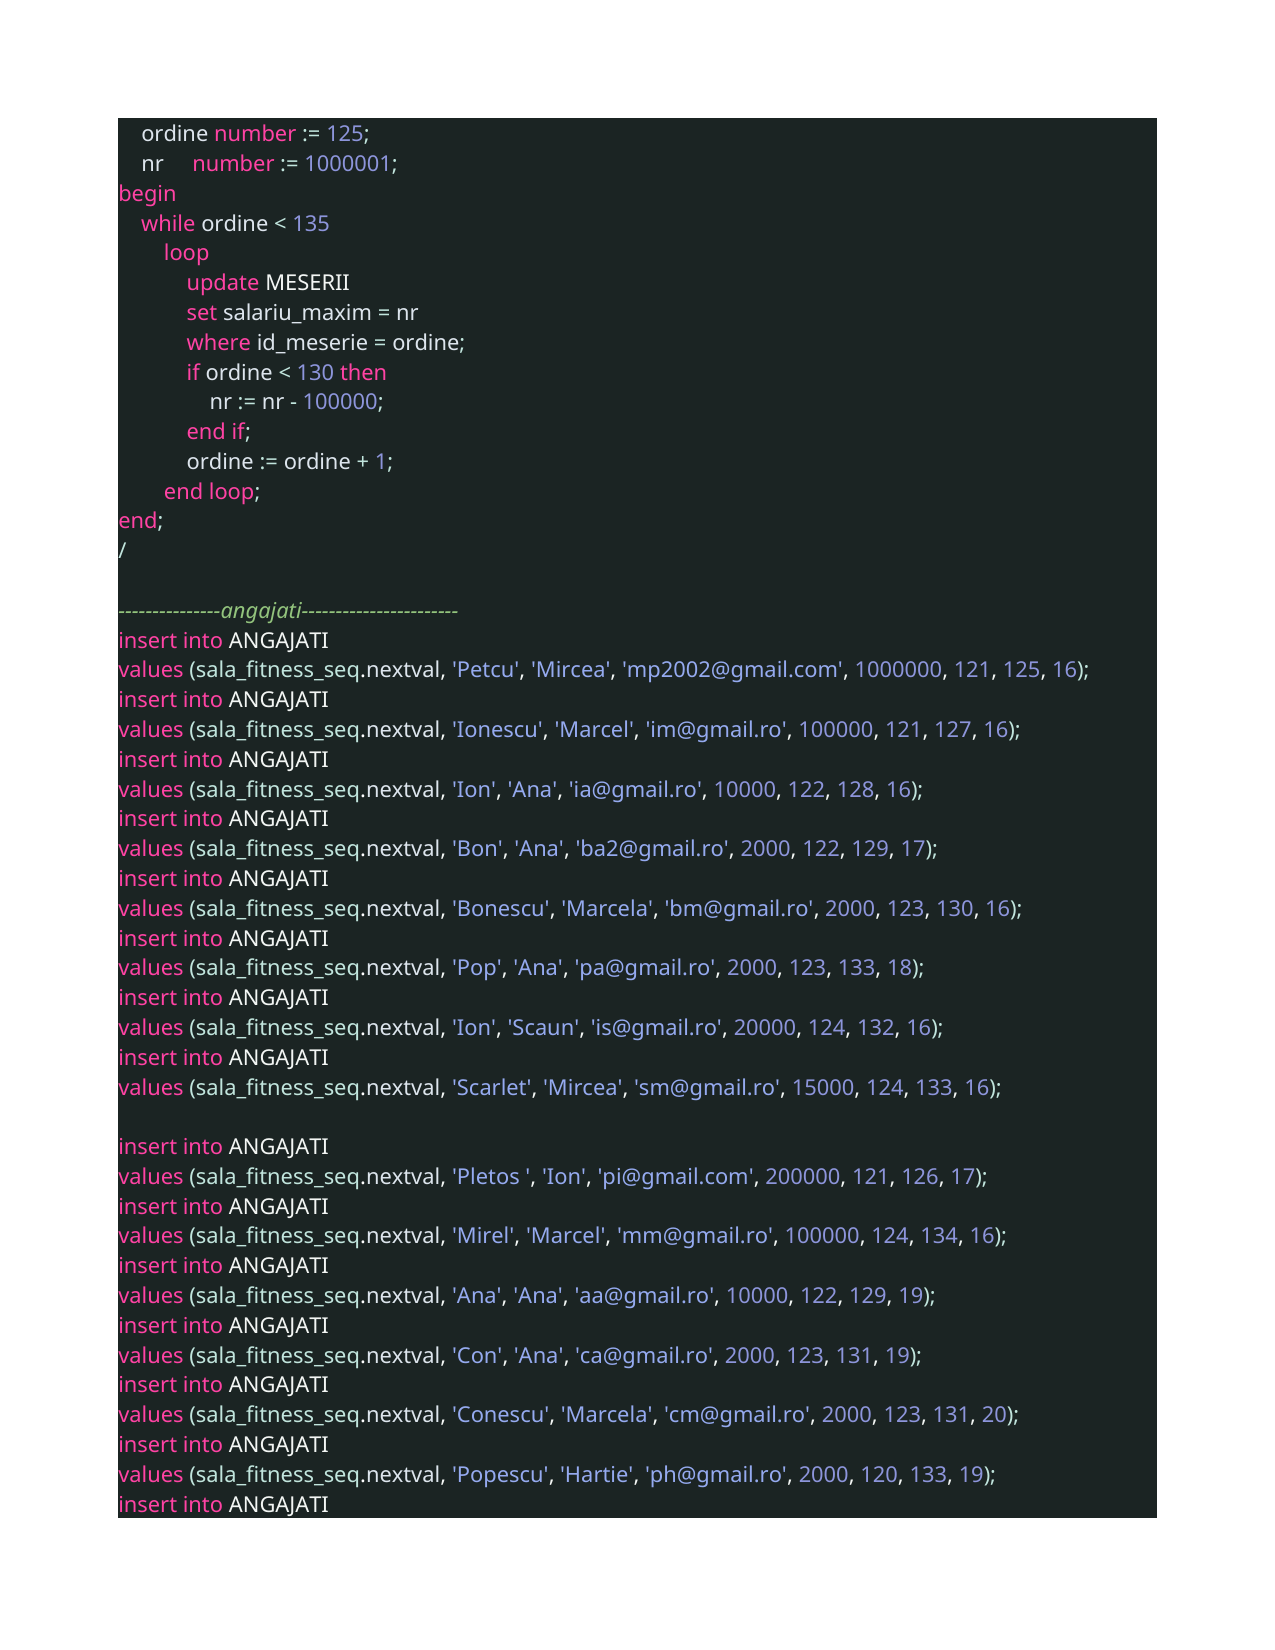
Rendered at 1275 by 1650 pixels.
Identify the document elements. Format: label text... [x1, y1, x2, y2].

text ordine number := 125; nr number := 1000001; begin while ordine < 135 loop update MESERII set salariu_maxim = nr where id_meserie = ordine; if ordine < 130 then nr := nr - 100000; end if; ordine := ordine + 1; end loop; end; / ---------------angajati----------------------- insert into ANGAJATI values (sala_fitness_seq.nextval, 'Petcu', 'Mircea', 'mp2002@gmail.com', 1000000, 121, 125, 16); insert into ANGAJATI values (sala_fitness_seq.nextval, 'Ionescu', 'Marcel', 'im@gmail.ro', 100000, 121, 127, 16); insert into ANGAJATI values (sala_fitness_seq.nextval, 'Ion', 'Ana', 'ia@gmail.ro', 10000, 122, 128, 16); insert into ANGAJATI values (sala_fitness_seq.nextval, 'Bon', 'Ana', 'ba2@gmail.ro', 2000, 122, 129, 17); insert into ANGAJATI values (sala_fitness_seq.nextval, 'Bonescu', 'Marcela', 'bm@gmail.ro', 2000, 123, 130, 16); insert into ANGAJATI values (sala_fitness_seq.nextval, 'Pop', 'Ana', 'pa@gmail.ro', 2000, 123, 133, 18); insert into ANGAJATI values (sala_fitness_seq.nextval, 'Ion', 'Scaun', 'is@gmail.ro', 20000, 124, 132, 16); insert into ANGAJATI values (sala_fitness_seq.nextval, 'Scarlet', 'Mircea', 'sm@gmail.ro', 15000, 124, 133, 16); insert into ANGAJATI values (sala_fitness_seq.nextval, 'Pletos ', 'Ion', 'pi@gmail.com', 200000, 121, 126, 17); insert into ANGAJATI values (sala_fitness_seq.nextval, 'Mirel', 'Marcel', 'mm@gmail.ro', 100000, 124, 134, 16); insert into ANGAJATI values (sala_fitness_seq.nextval, 'Ana', 'Ana', 'aa@gmail.ro', 10000, 122, 129, 19); insert into ANGAJATI values (sala_fitness_seq.nextval, 'Con', 'Ana', 'ca@gmail.ro', 2000, 123, 131, 19); insert into ANGAJATI values (sala_fitness_seq.nextval, 'Conescu', 'Marcela', 'cm@gmail.ro', 2000, 123, 131, 20); insert into ANGAJATI values (sala_fitness_seq.nextval, 'Popescu', 'Hartie', 'ph@gmail.ro', 2000, 120, 133, 19); insert into ANGAJATI [118, 118, 1157, 1518]
